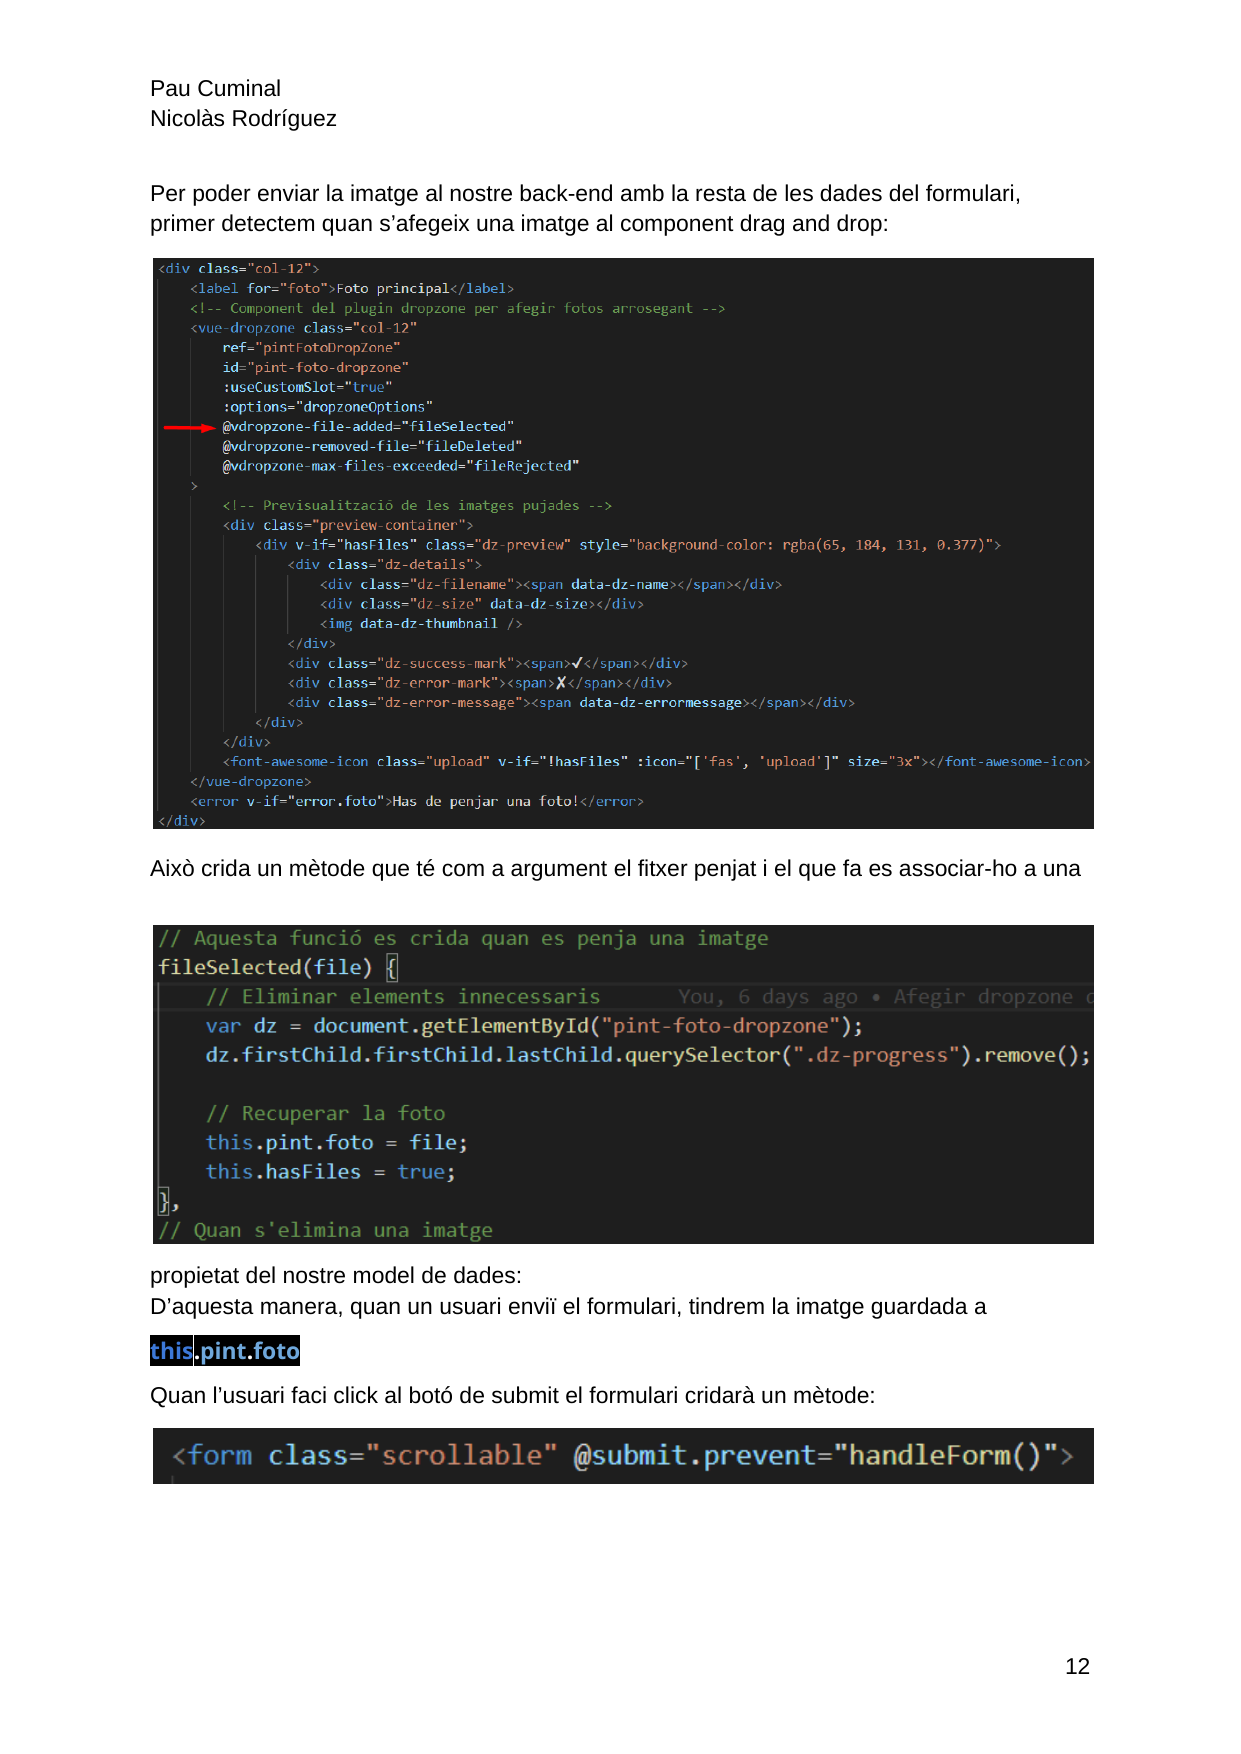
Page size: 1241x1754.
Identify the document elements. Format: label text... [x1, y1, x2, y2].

text Això crida un mètode que té com a argument el fitxer penjat i el que fa es associar-ho a una propietat del nostre model de dades: [150, 241, 1090, 1289]
picture [153, 258, 1094, 829]
text Per poder enviar la imatge al nostre back-end amb la resta de les dades del formulari, primer detectem quan s’afegeix una imatge al component drag and drop: [150, 180, 1090, 237]
picture [153, 925, 1094, 1244]
picture [153, 1428, 1094, 1484]
text D’aquesta manera, quan un usuari enviï el formulari, tindrem la imatge guardada a this.pint.foto [150, 1293, 1090, 1366]
text Quan l’usuari faci click al botó de submit el formulari cridarà un mètode: [150, 1382, 1090, 1408]
